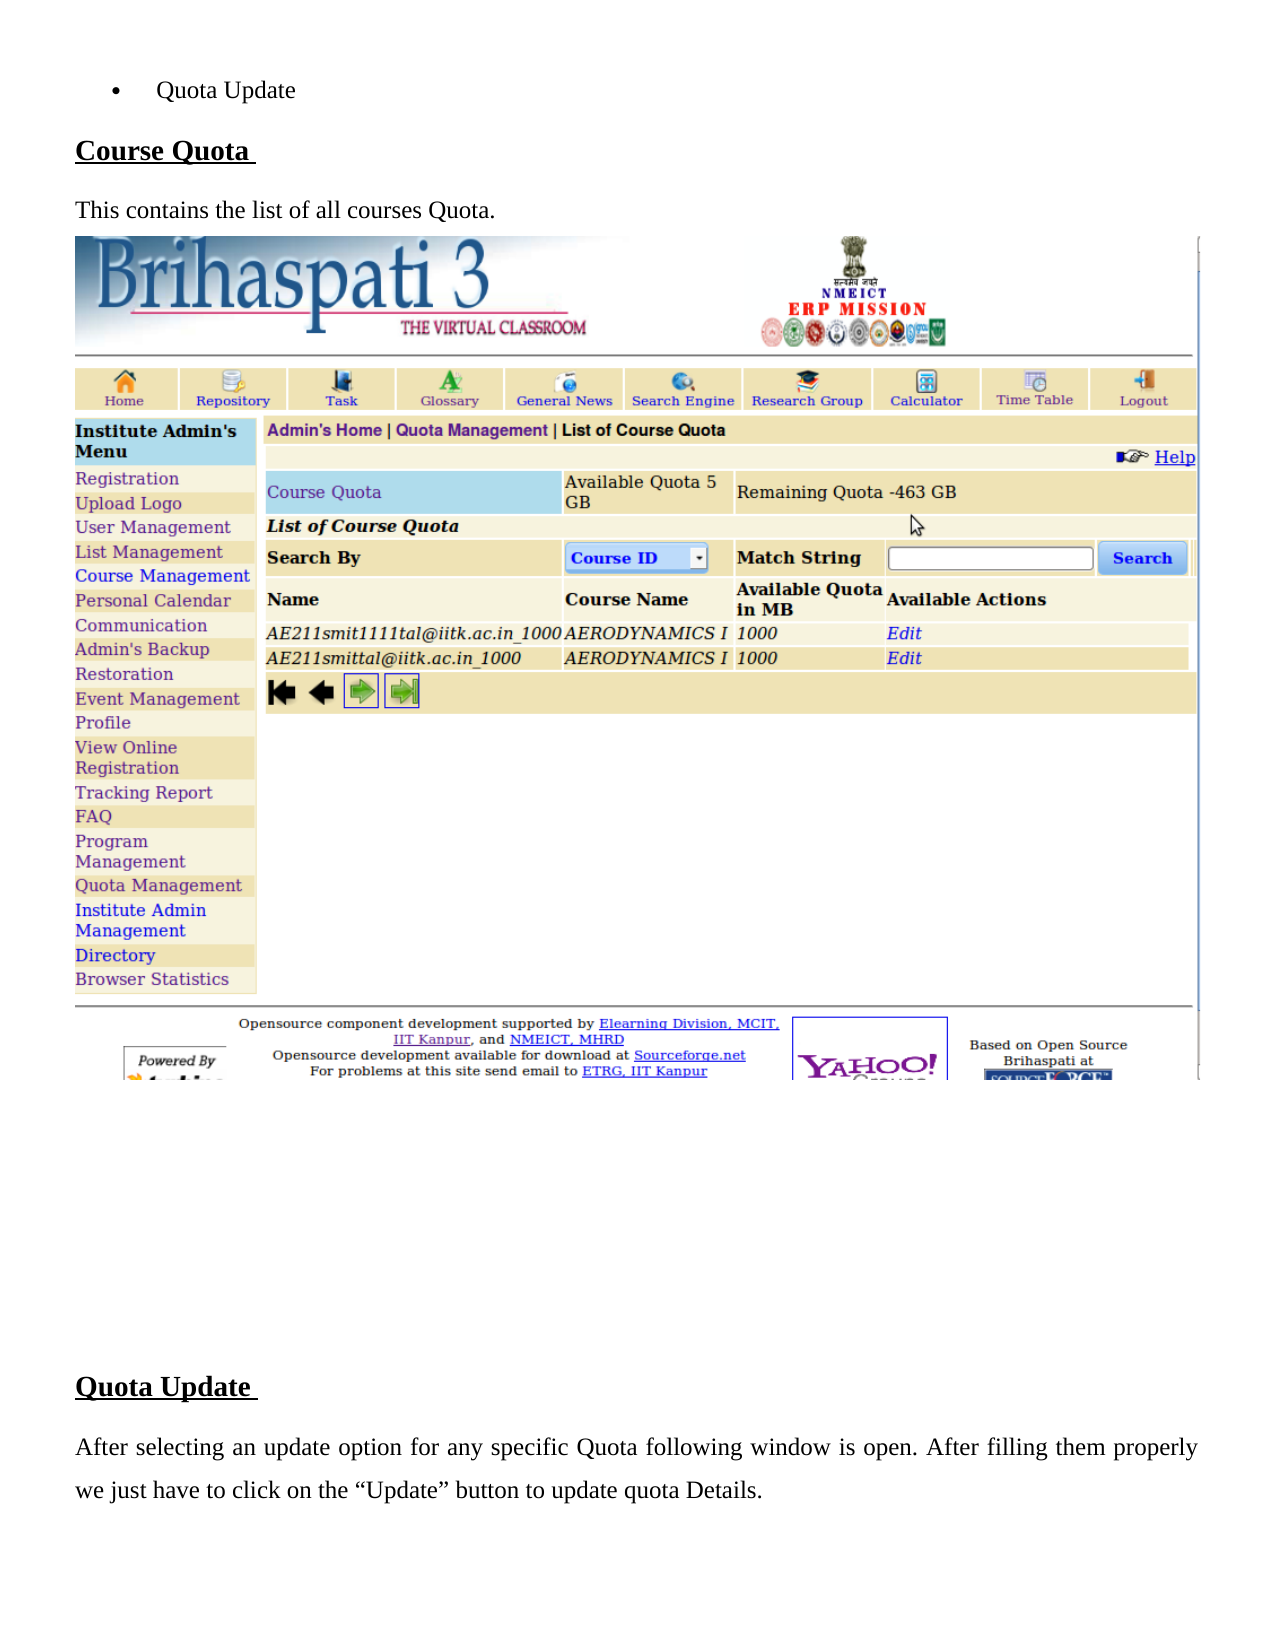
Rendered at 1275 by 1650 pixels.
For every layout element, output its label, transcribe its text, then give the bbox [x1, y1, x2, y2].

text After selecting an update option for any specific Quota following window is open. After filling them properly we just have to click on the “Update” button to update quota Details. [75, 1432, 1200, 1503]
text This contains the list of all courses Quota. [75, 196, 1200, 224]
text Quota Update [75, 1369, 1200, 1402]
picture [75, 236, 1200, 1080]
text Course Quota [75, 133, 1200, 166]
list Quota Update [112, 75, 1200, 104]
